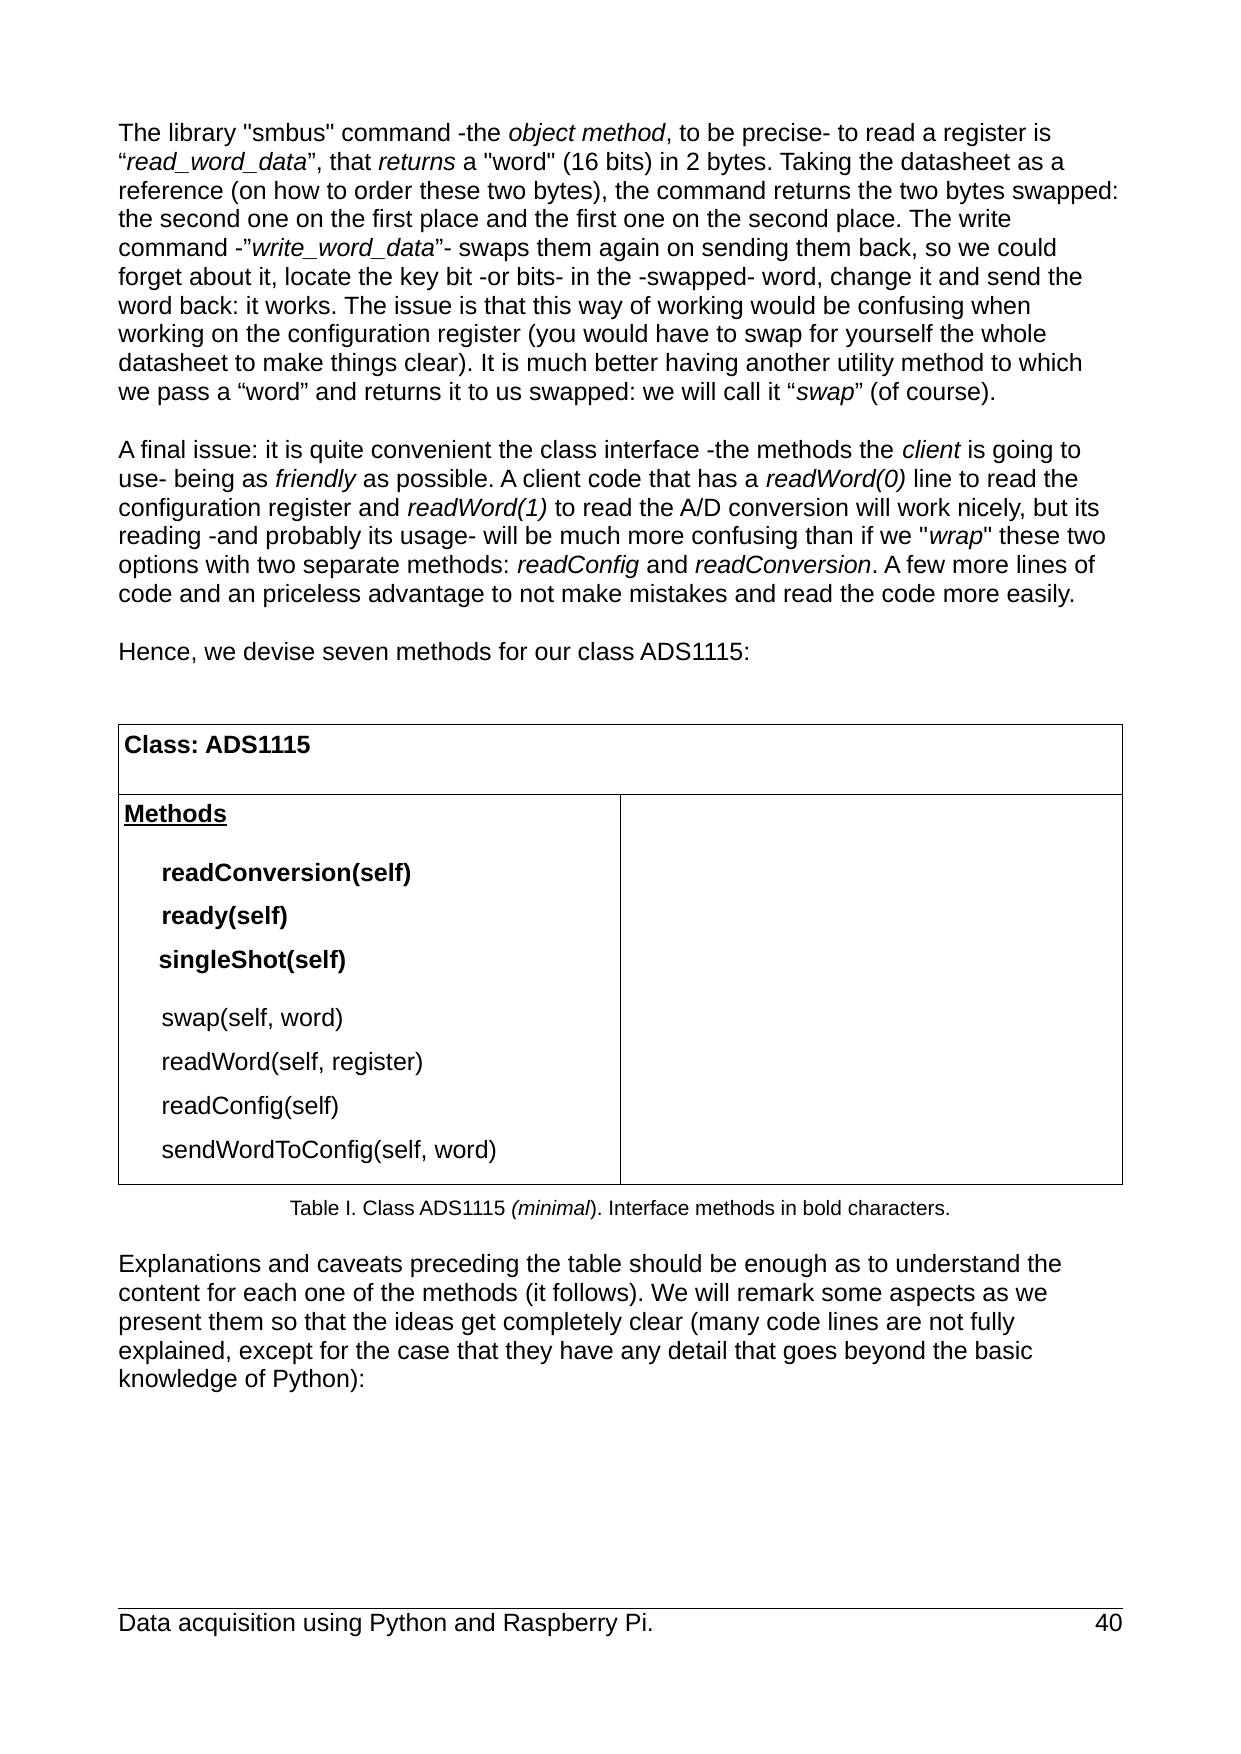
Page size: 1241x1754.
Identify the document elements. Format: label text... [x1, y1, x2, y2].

text Explanations and caveats preceding the table should be enough as to understand the content for each one of the methods (it follows). We will remark some aspects as we present them so that the ideas get completely clear (many code lines are not fully explained, except for the case that they have any detail that goes beyond the basic knowledge of Python): [118, 1249, 1122, 1393]
table_header Class: ADS1115 [119, 725, 1122, 793]
table_cell [621, 795, 1122, 1184]
text Hence, we devise seven methods for our class ADS1115: [118, 637, 1122, 666]
text Table I. Class ADS1115 (minimal). Interface methods in bold characters. [118, 1196, 1122, 1220]
text The library "smbus" command -the object method, to be precise- to read a register is “read_word_data”, that returns a "word" (16 bits) in 2 bytes. Taking the datasheet as a reference (on how to order these two bytes), the command returns the two bytes swapped: the second one on the first place and the first one on the second place. The write command -”write_word_data”- swaps them again on sending them back, so we could forget about it, locate the key bit -or bits- in the -swapped- word, change it and send the word back: it works. The issue is that this way of working would be confusing when working on the configuration register (you would have to swap for yourself the whole datasheet to make things clear). It is much better having another utility method to which we pass a “word” and returns it to us swapped: we will call it “swap” (of course). [118, 118, 1122, 406]
table_cell Methods readConversion(self) ready(self) singleShot(self) swap(self, word) readWord(self, register) readConfig(self) sendWordToConfig(self, word) [119, 795, 620, 1184]
text A final issue: it is quite convenient the class interface -the methods the client is going to use- being as friendly as possible. A client code that has a readWord(0) line to read the configuration register and readWord(1) to read the A/D conversion will work nicely, but its reading -and probably its usage- will be much more confusing than if we "wrap" these two options with two separate methods: readConfig and readConversion. A few more lines of code and an priceless advantage to not make mistakes and read the code more easily. [118, 435, 1122, 608]
